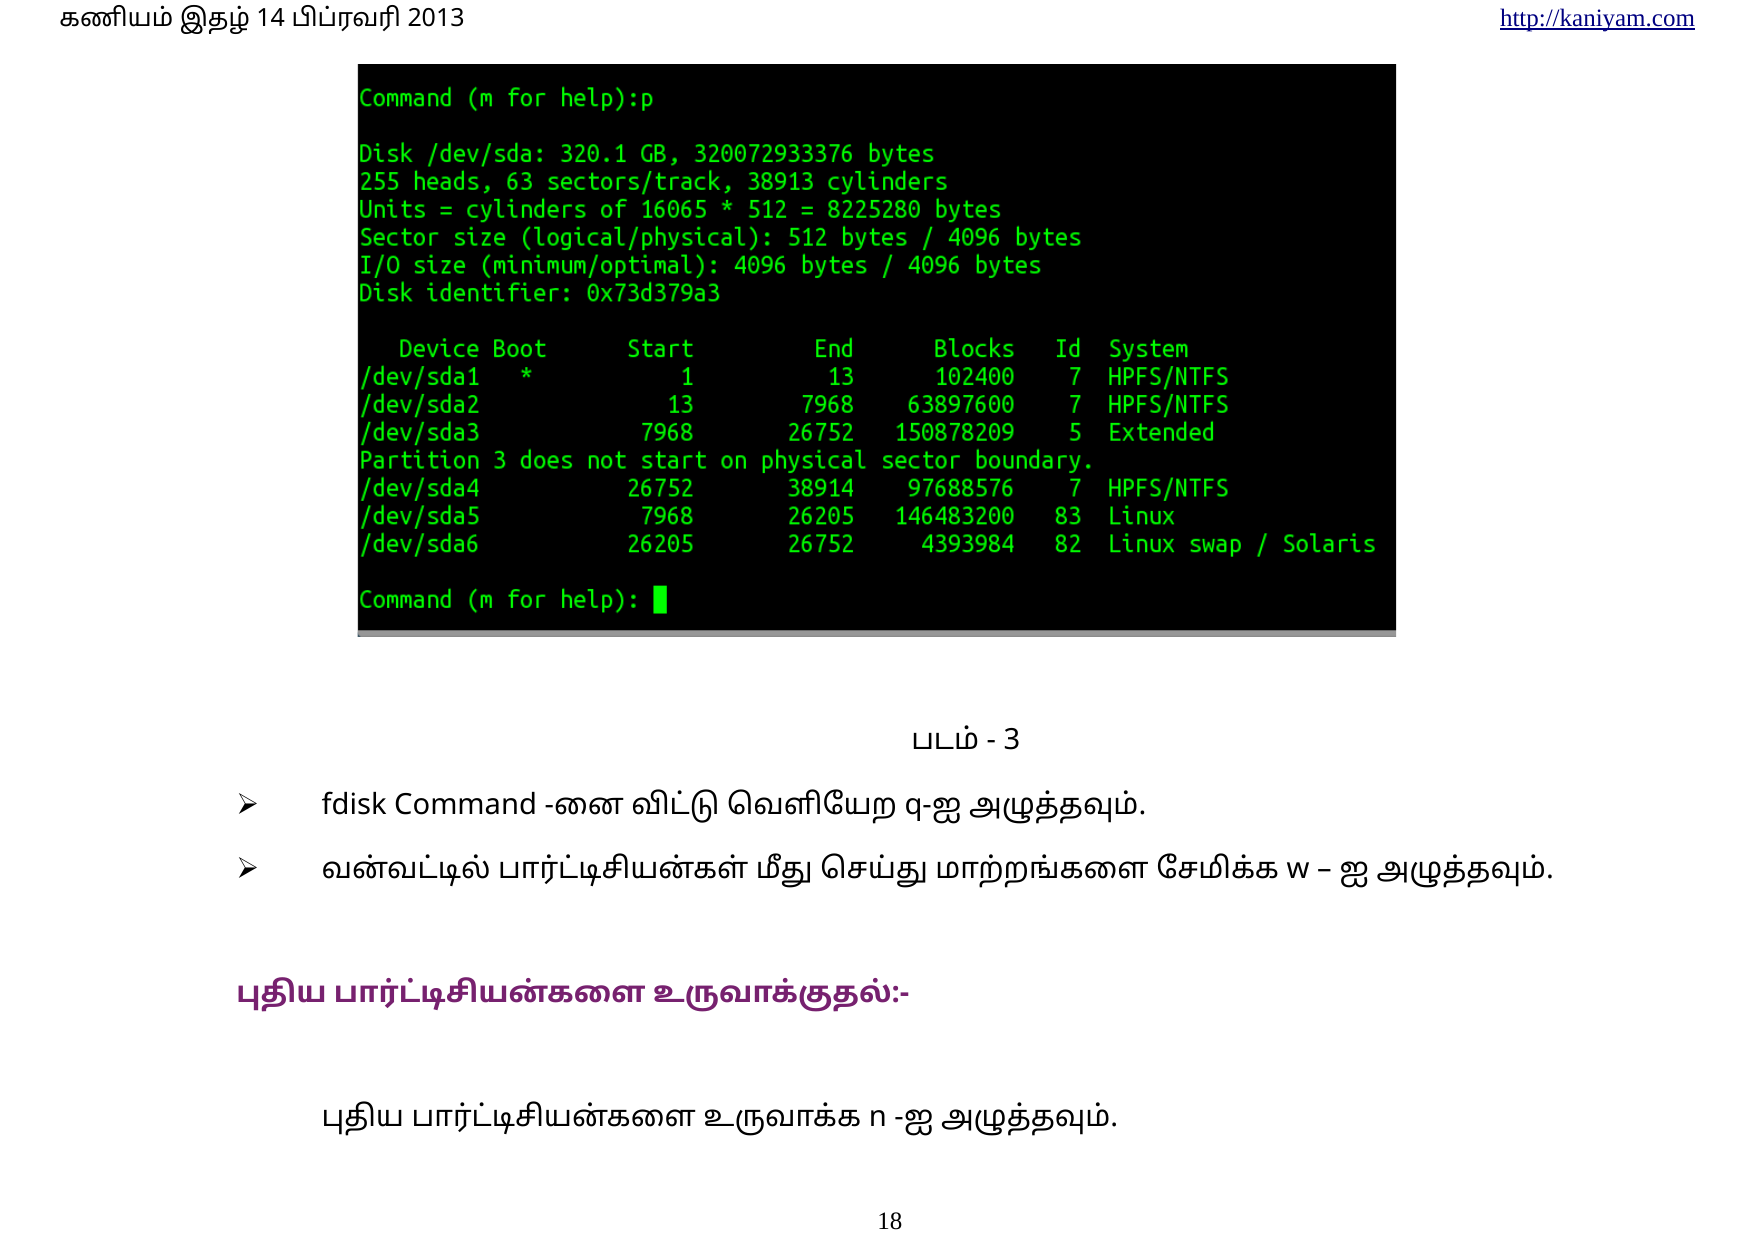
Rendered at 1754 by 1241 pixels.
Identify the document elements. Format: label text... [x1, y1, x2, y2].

text புதிய பார்ட்டிசியன்களை உருவாக்குதல்:- [174, 971, 1695, 1014]
list fdisk Command -னை விட்டு வெளியேற q-ஐ அழுத்தவும். [174, 783, 1695, 826]
list வன்வட்டில் பார்ட்டிசியன்கள் மீது செய்து மாற்றங்களை சேமிக்க w – ஐ அழுத்தவும். [174, 847, 1695, 891]
text படம் - 3 [174, 718, 1695, 762]
picture [357, 64, 1397, 637]
text புதிய பார்ட்டிசியன்களை உருவாக்க n -ஐ அழுத்தவும். [174, 1095, 1695, 1138]
